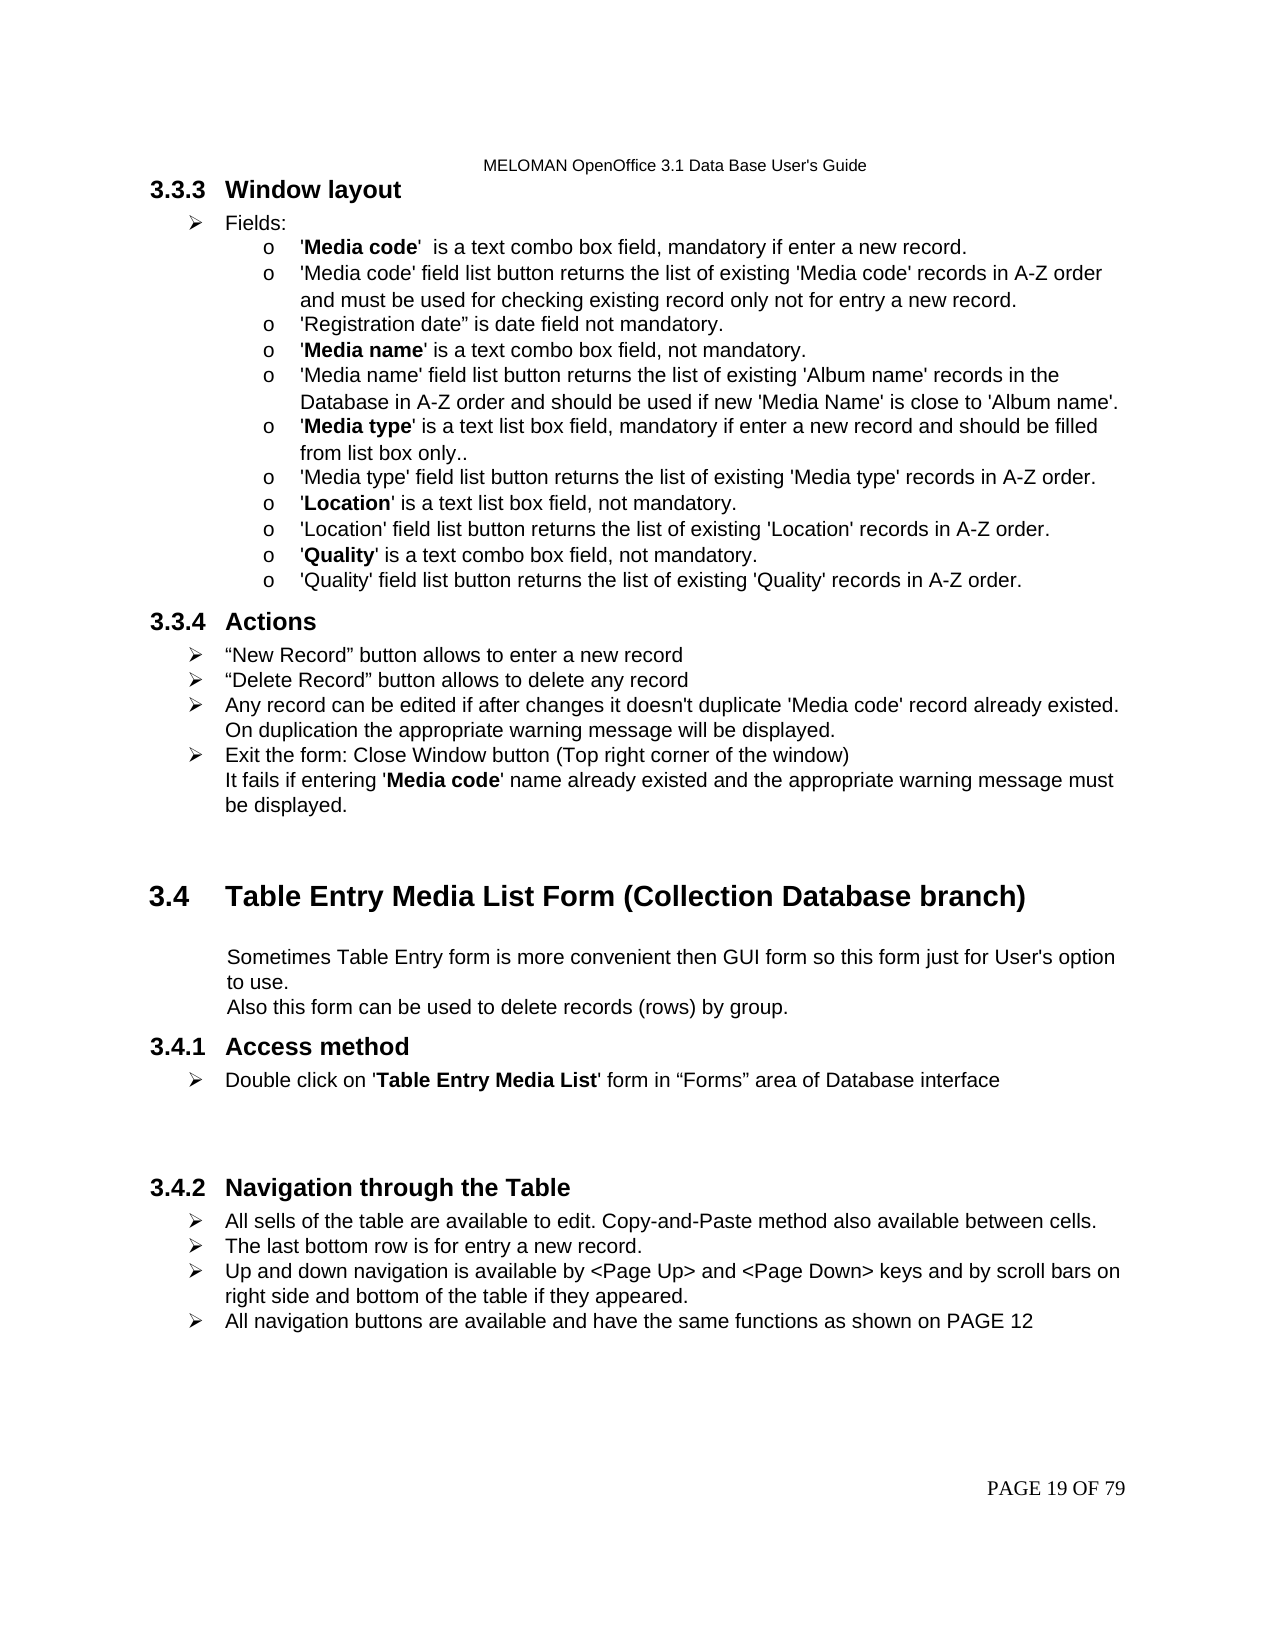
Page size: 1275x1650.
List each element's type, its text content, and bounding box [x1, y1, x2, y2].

subtitle Table Entry Media List Form (Collection Database branch) [148, 879, 1125, 913]
text Sometimes Table Entry form is more convenient then GUI form so this form just for User's option to use. [227, 944, 1125, 994]
list 'Media code' is a text combo box field, mandatory if enter a new record. [262, 235, 1125, 261]
text It fails if entering 'Media code' name already existed and the appropriate warning message must be displayed. [225, 767, 1125, 817]
list 'Media type' field list button returns the list of existing 'Media type' records in A-Z order. [262, 465, 1125, 491]
list “Delete Record” button allows to delete any record [187, 667, 1125, 692]
subtitle Window layout [150, 175, 1125, 204]
list Exit the form: Close Window button (Top right corner of the window) [187, 742, 1125, 767]
list Double click on 'Table Entry Media List' form in “Forms” area of Database interface [187, 1066, 1125, 1091]
list 'Quality' field list button returns the list of existing 'Quality' records in A-Z order. [262, 568, 1125, 594]
list 'Location' field list button returns the list of existing 'Location' records in A-Z order. [262, 517, 1125, 542]
list 'Media type' is a text list box field, mandatory if enter a new record and should be filled from list box only.. [262, 414, 1125, 465]
list 'Registration date” is date field not mandatory. [262, 312, 1125, 337]
text Also this form can be used to delete records (rows) by group. [227, 994, 1125, 1019]
list All navigation buttons are available and have the same functions as shown on PAGE 12 [187, 1308, 1125, 1333]
list 'Quality' is a text combo box field, not mandatory. [262, 542, 1125, 568]
subtitle Navigation through the Table [150, 1173, 1125, 1201]
list “New Record” button allows to enter a new record [187, 642, 1125, 667]
list 'Media name' is a text combo box field, not mandatory. [262, 337, 1125, 363]
list 'Media name' field list button returns the list of existing 'Album name' records in the Database in A-Z order and should be used if new 'Media Name' is close to 'Album name'. [262, 363, 1125, 414]
list Any record can be edited if after changes it doesn't duplicate 'Media code' record already existed. On duplication the appropriate warning message will be displayed. [187, 692, 1125, 742]
subtitle Access method [150, 1031, 1125, 1060]
list 'Location' is a text list box field, not mandatory. [262, 491, 1125, 517]
subtitle Actions [150, 607, 1125, 635]
list Fields: [187, 210, 1125, 235]
list The last bottom row is for entry a new record. [187, 1233, 1125, 1258]
list 'Media code' field list button returns the list of existing 'Media code' records in A-Z order and must be used for checking existing record only not for entry a new record. [262, 261, 1125, 312]
list Up and down navigation is available by <Page Up> and <Page Down> keys and by scroll bars on right side and bottom of the table if they appeared. [187, 1258, 1125, 1308]
list All sells of the table are available to edit. Copy-and-Paste method also available between cells. [187, 1208, 1125, 1233]
